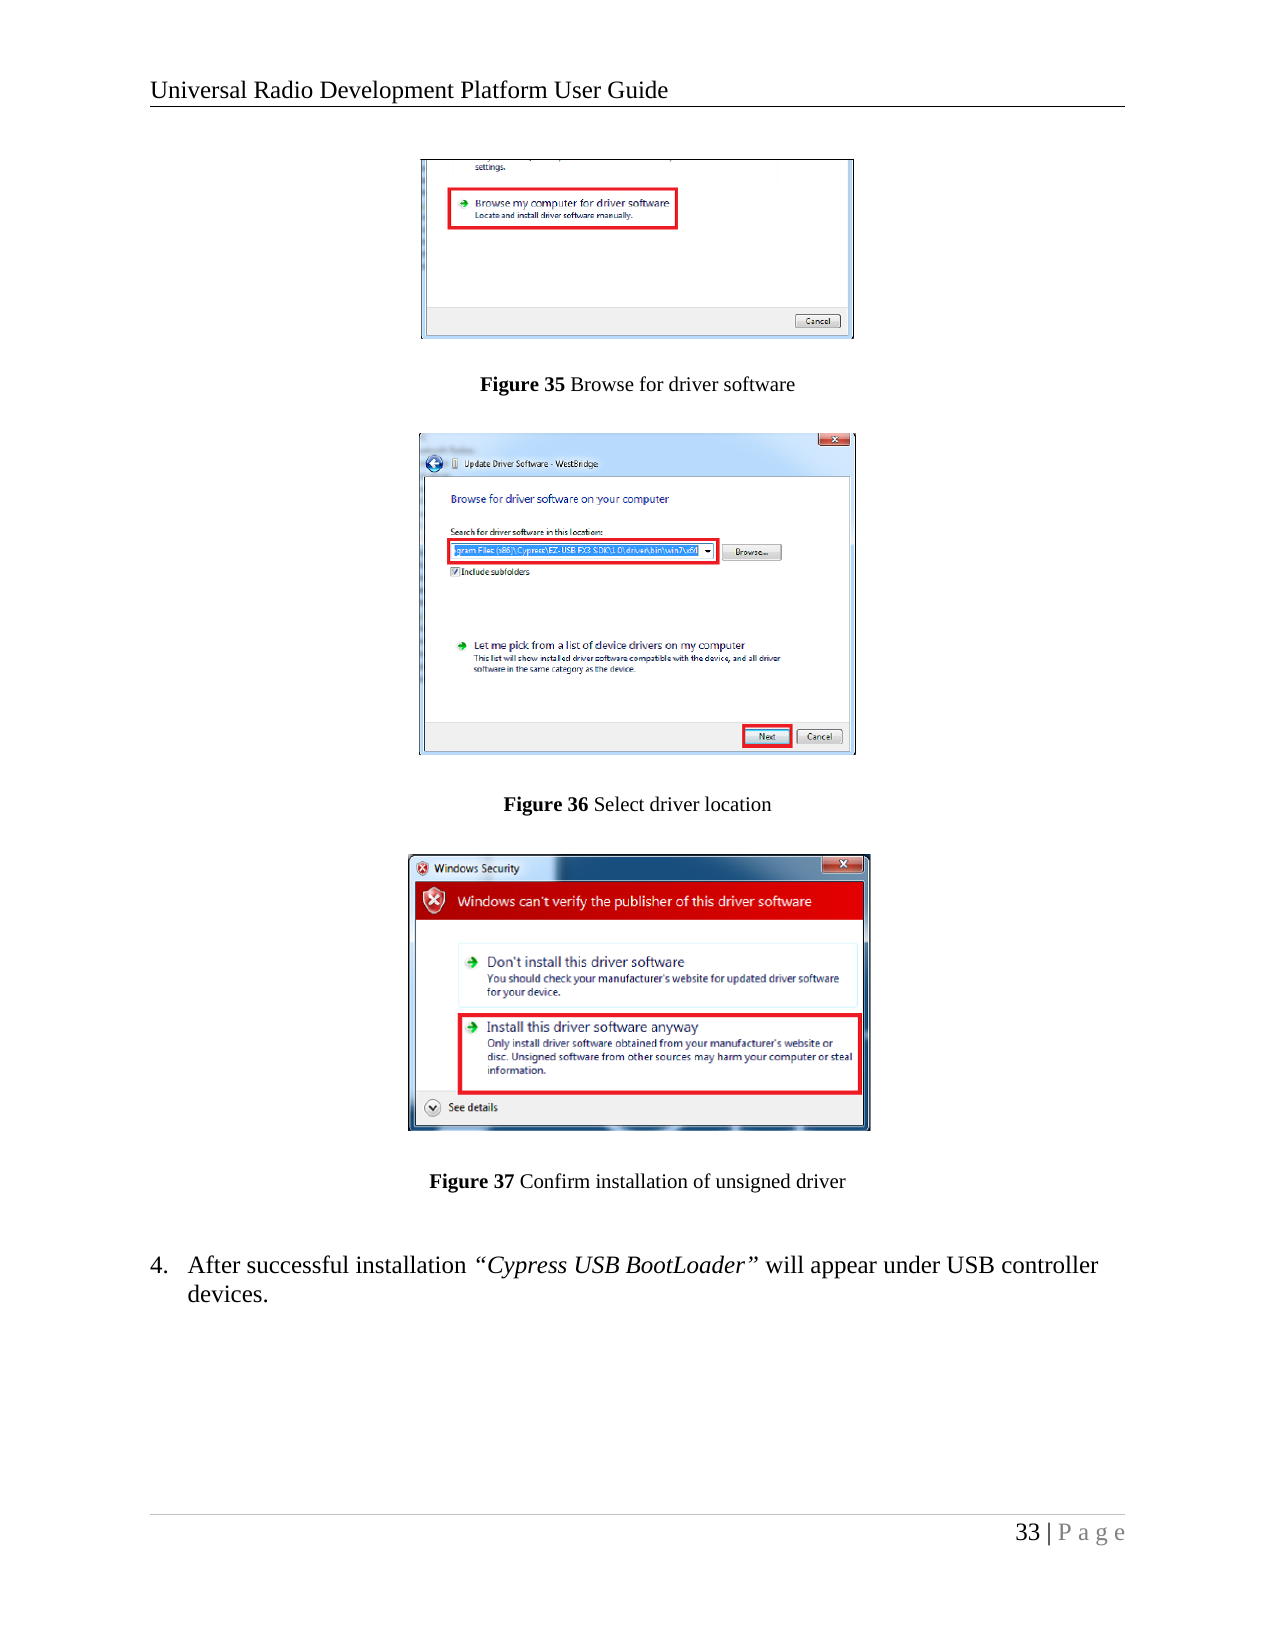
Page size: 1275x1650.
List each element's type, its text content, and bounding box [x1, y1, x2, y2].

text Figure 36 Select driver location [150, 792, 1125, 816]
picture [404, 853, 871, 1131]
picture [418, 433, 857, 755]
picture [420, 159, 855, 339]
list After successful installation “Cypress USB BootLoader” will appear under USB controller devices. [150, 1250, 1125, 1308]
text Figure 37 Confirm installation of unsigned driver [150, 1168, 1125, 1193]
text Figure 35 Browse for driver software [150, 372, 1125, 396]
